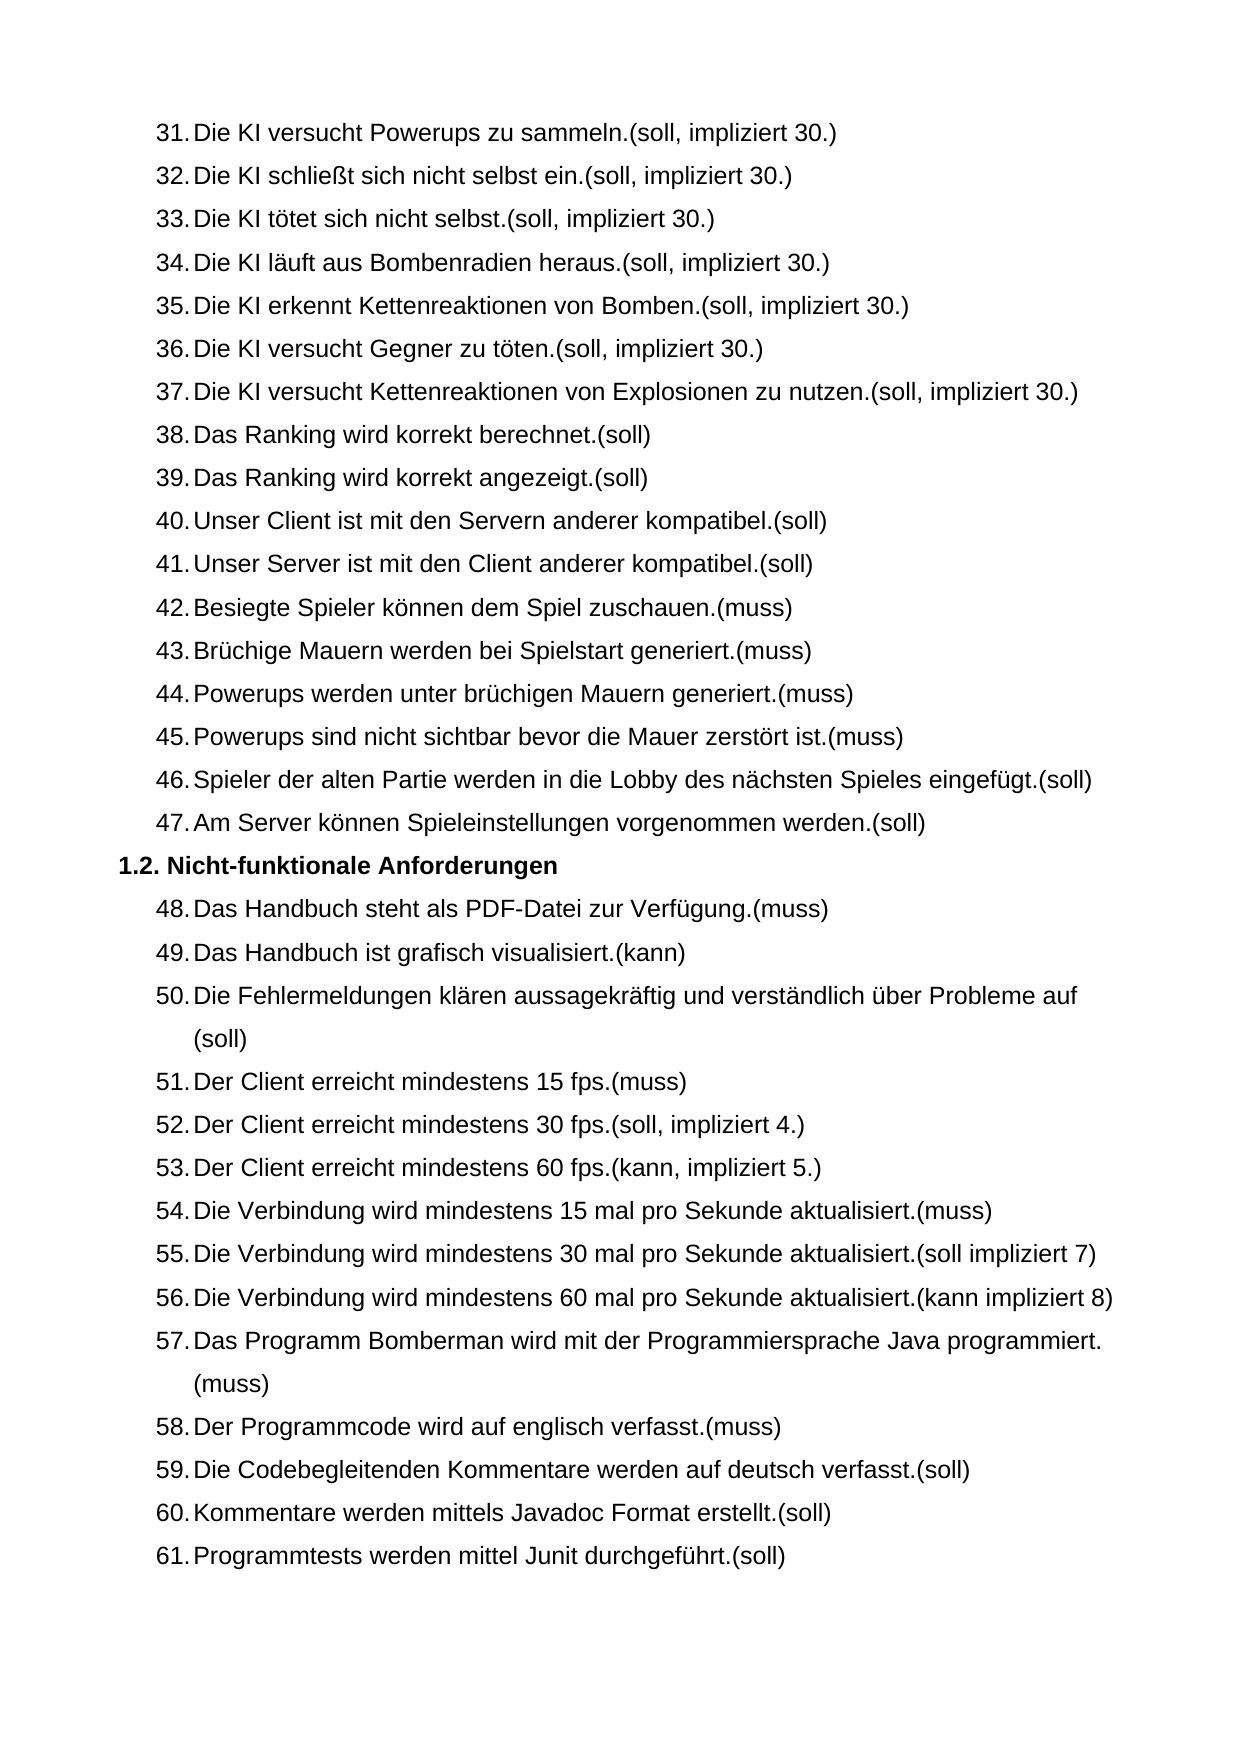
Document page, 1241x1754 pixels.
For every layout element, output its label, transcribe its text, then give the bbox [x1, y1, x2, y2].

list Kommentare werden mittels Javadoc Format erstellt.(soll) [156, 1498, 1122, 1527]
list Die KI versucht Kettenreaktionen von Explosionen zu nutzen.(soll, impliziert 30.) [156, 377, 1122, 406]
list Die KI erkennt Kettenreaktionen von Bomben.(soll, impliziert 30.) [156, 291, 1122, 319]
list Spieler der alten Partie werden in die Lobby des nächsten Spieles eingefügt.(soll) [156, 765, 1122, 794]
list Unser Client ist mit den Servern anderer kompatibel.(soll) [156, 506, 1122, 535]
list Die Fehlermeldungen klären aussagekräftig und verständlich über Probleme auf (soll) [156, 981, 1122, 1052]
list Brüchige Mauern werden bei Spielstart generiert.(muss) [156, 636, 1122, 664]
list Die KI versucht Gegner zu töten.(soll, impliziert 30.) [156, 334, 1122, 362]
list Der Programmcode wird auf englisch verfasst.(muss) [156, 1412, 1122, 1441]
list Das Ranking wird korrekt berechnet.(soll) [156, 420, 1122, 449]
list Die KI tötet sich nicht selbst.(soll, impliziert 30.) [156, 204, 1122, 233]
list Die KI läuft aus Bombenradien heraus.(soll, impliziert 30.) [156, 247, 1122, 276]
list Die Codebegleitenden Kommentare werden auf deutsch verfasst.(soll) [156, 1455, 1122, 1484]
list Unser Server ist mit den Client anderer kompatibel.(soll) [156, 549, 1122, 578]
list Das Handbuch ist grafisch visualisiert.(kann) [156, 937, 1122, 966]
list Programmtests werden mittel Junit durchgeführt.(soll) [156, 1541, 1122, 1570]
list Die Verbindung wird mindestens 15 mal pro Sekunde aktualisiert.(muss) [156, 1196, 1122, 1225]
list Die Verbindung wird mindestens 60 mal pro Sekunde aktualisiert.(kann impliziert 8) [156, 1282, 1122, 1311]
list Die Verbindung wird mindestens 30 mal pro Sekunde aktualisiert.(soll impliziert 7) [156, 1239, 1122, 1268]
text 1.2. Nicht-funktionale Anforderungen [118, 851, 1122, 880]
list Die KI versucht Powerups zu sammeln.(soll, impliziert 30.) [156, 118, 1122, 147]
list Am Server können Spieleinstellungen vorgenommen werden.(soll) [156, 808, 1122, 837]
list Der Client erreicht mindestens 15 fps.(muss) [156, 1067, 1122, 1096]
list Die KI schließt sich nicht selbst ein.(soll, impliziert 30.) [156, 161, 1122, 190]
list Der Client erreicht mindestens 30 fps.(soll, impliziert 4.) [156, 1110, 1122, 1139]
list Besiegte Spieler können dem Spiel zuschauen.(muss) [156, 592, 1122, 621]
text [118, 1584, 1122, 1618]
list Das Ranking wird korrekt angezeigt.(soll) [156, 463, 1122, 492]
list Powerups werden unter brüchigen Mauern generiert.(muss) [156, 679, 1122, 707]
list Der Client erreicht mindestens 60 fps.(kann, impliziert 5.) [156, 1153, 1122, 1182]
list Das Programm Bomberman wird mit der Programmiersprache Java programmiert.(muss) [156, 1326, 1122, 1397]
list Das Handbuch steht als PDF-Datei zur Verfügung.(muss) [156, 894, 1122, 923]
list Powerups sind nicht sichtbar bevor die Mauer zerstört ist.(muss) [156, 722, 1122, 751]
